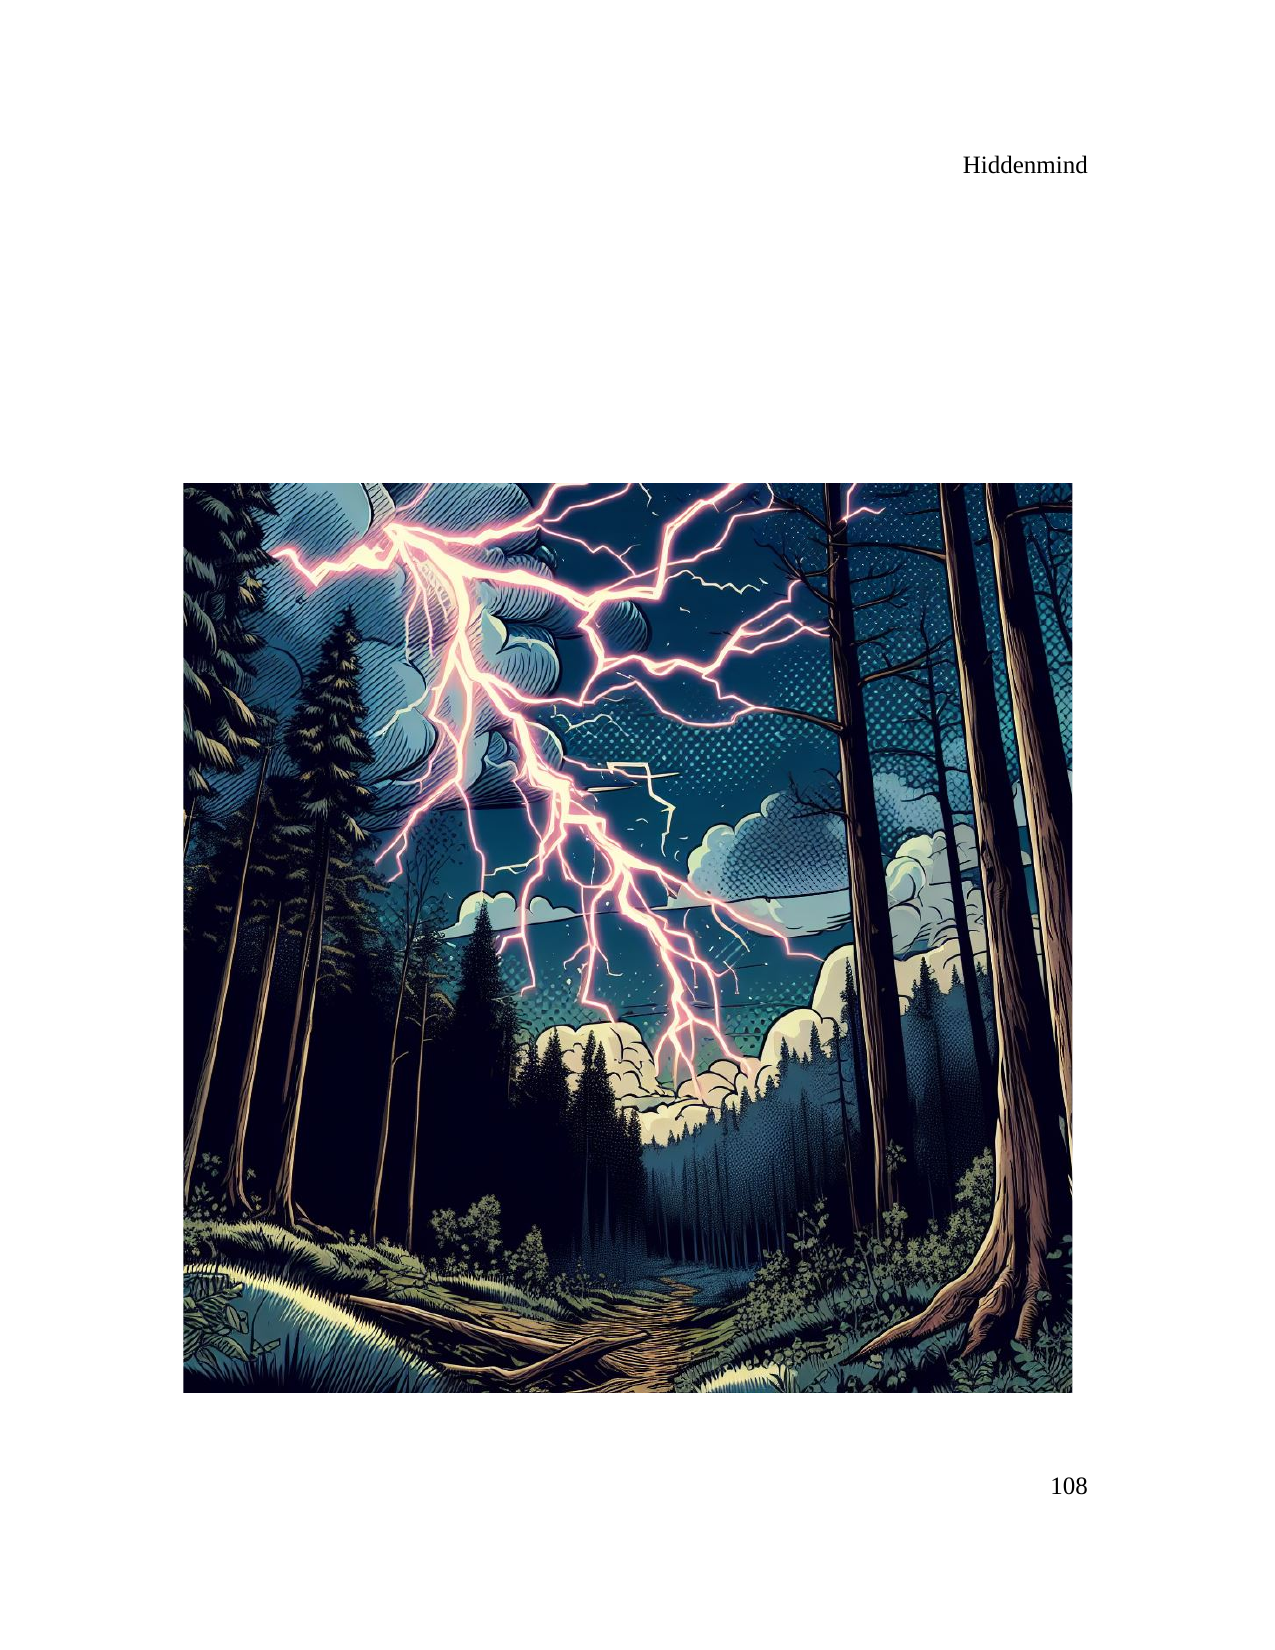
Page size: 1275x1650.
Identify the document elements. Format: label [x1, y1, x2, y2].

picture [183, 483, 1073, 1393]
